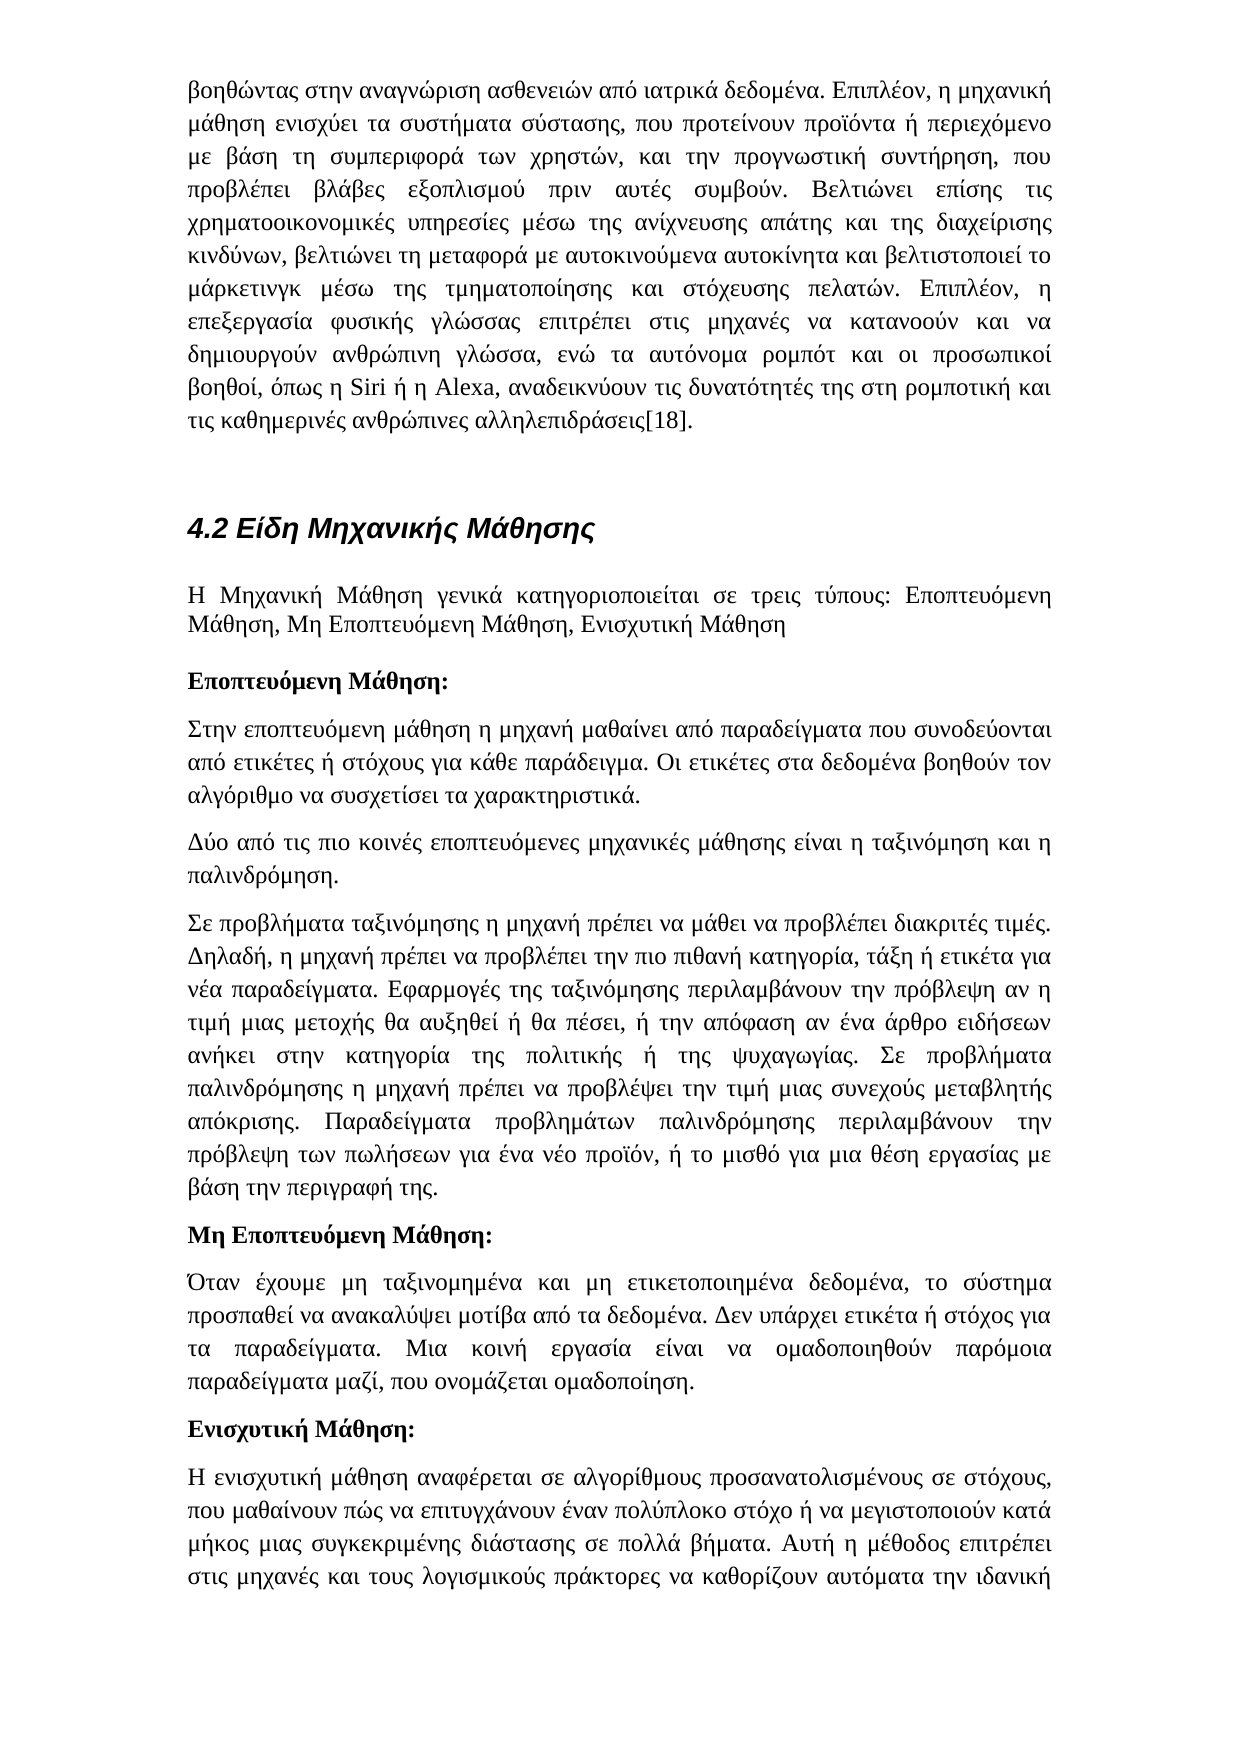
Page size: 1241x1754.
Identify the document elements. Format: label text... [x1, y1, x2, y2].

text βοηθώντας στην αναγνώριση ασθενειών από ιατρικά δεδομένα. Επιπλέον, η μηχανική μάθηση ενισχύει τα συστήματα σύστασης, που προτείνουν προϊόντα ή περιεχόμενο με βάση τη συμπεριφορά των χρηστών, και την προγνωστική συντήρηση, που προβλέπει βλάβες εξοπλισμού πριν αυτές συμβούν. Βελτιώνει επίσης τις χρηματοοικονομικές υπηρεσίες μέσω της ανίχνευσης απάτης και της διαχείρισης κινδύνων, βελτιώνει τη μεταφορά με αυτοκινούμενα αυτοκίνητα και βελτιστοποιεί το μάρκετινγκ μέσω της τμηματοποίησης και στόχευσης πελατών. Επιπλέον, η επεξεργασία φυσικής γλώσσας επιτρέπει στις μηχανές να κατανοούν και να δημιουργούν ανθρώπινη γλώσσα, ενώ τα αυτόνομα ρομπότ και οι προσωπικοί βοηθοί, όπως η Siri ή η Alexa, αναδεικνύουν τις δυνατότητές της στη ρομποτική και τις καθημερινές ανθρώπινες αλληλεπιδράσεις[18]. [187, 75, 1053, 434]
text Σε προβλήματα ταξινόμησης η μηχανή πρέπει να μάθει να προβλέπει διακριτές τιμές. Δηλαδή, η μηχανή πρέπει να προβλέπει την πιο πιθανή κατηγορία, τάξη ή ετικέτα για νέα παραδείγματα. Εφαρμογές της ταξινόμησης περιλαμβάνουν την πρόβλεψη αν η τιμή μιας μετοχής θα αυξηθεί ή θα πέσει, ή την απόφαση αν ένα άρθρο ειδήσεων ανήκει στην κατηγορία της πολιτικής ή της ψυχαγωγίας. Σε προβλήματα παλινδρόμησης η μηχανή πρέπει να προβλέψει την τιμή μιας συνεχούς μεταβλητής απόκρισης. Παραδείγματα προβλημάτων παλινδρόμησης περιλαμβάνουν την πρόβλεψη των πωλήσεων για ένα νέο προϊόν, ή το μισθό για μια θέση εργασίας με βάση την περιγραφή της. [187, 908, 1053, 1201]
text Στην εποπτευόμενη μάθηση η μηχανή μαθαίνει από παραδείγματα που συνοδεύονται από ετικέτες ή στόχους για κάθε παράδειγμα. Οι ετικέτες στα δεδομένα βοηθούν τον αλγόριθμο να συσχετίσει τα χαρακτηριστικά. [187, 714, 1053, 808]
text Δύο από τις πιο κοινές εποπτευόμενες μηχανικές μάθησης είναι η ταξινόμηση και η παλινδρόμηση. [187, 827, 1053, 889]
subtitle 4.2 Είδη Μηχανικής Μάθησης [187, 511, 1053, 545]
text Εποπτευόμενη Μάθηση: [187, 666, 1053, 695]
text Μη Εποπτευόμενη Μάθηση: [187, 1220, 1053, 1248]
text Η ενισχυτική μάθηση αναφέρεται σε αλγορίθμους προσανατολισμένους σε στόχους, που μαθαίνουν πώς να επιτυγχάνουν έναν πολύπλοκο στόχο ή να μεγιστοποιούν κατά μήκος μιας συγκεκριμένης διάστασης σε πολλά βήματα. Αυτή η μέθοδος επιτρέπει στις μηχανές και τους λογισμικούς πράκτορες να καθορίζουν αυτόματα την ιδανική [187, 1462, 1053, 1589]
text Η Μηχανική Μάθηση γενικά κατηγοριοποιείται σε τρεις τύπους: Εποπτευόμενη Μάθηση, Μη Εποπτευόμενη Μάθηση, Ενισχυτική Μάθηση [187, 580, 1053, 637]
text Όταν έχουμε μη ταξινομημένα και μη ετικετοποιημένα δεδομένα, το σύστημα προσπαθεί να ανακαλύψει μοτίβα από τα δεδομένα. Δεν υπάρχει ετικέτα ή στόχος για τα παραδείγματα. Μια κοινή εργασία είναι να ομαδοποιηθούν παρόμοια παραδείγματα μαζί, που ονομάζεται ομαδοποίηση. [187, 1267, 1053, 1395]
text Ενισχυτική Μάθηση: [187, 1414, 1053, 1443]
